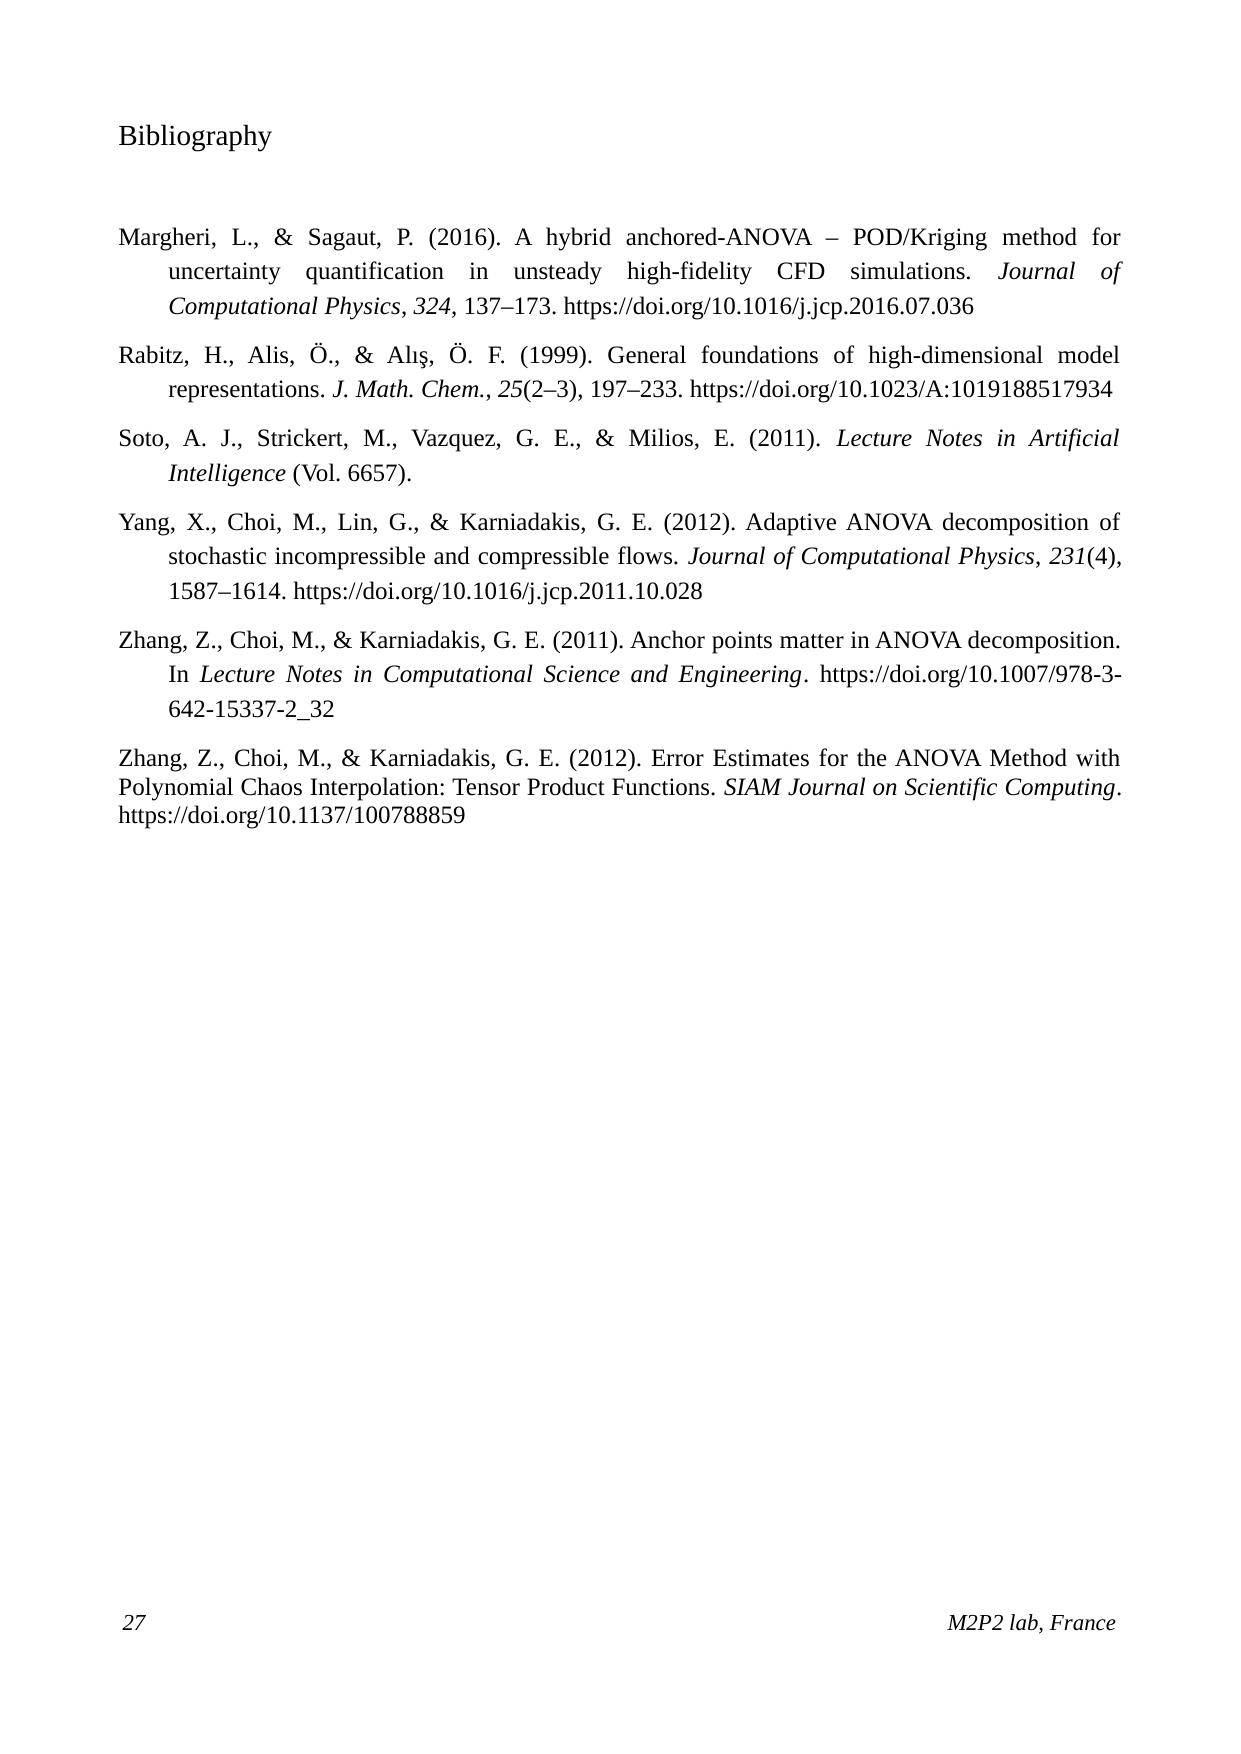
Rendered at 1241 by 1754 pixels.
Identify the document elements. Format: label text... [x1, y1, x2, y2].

text Zhang, Z., Choi, M., & Karniadakis, G. E. (2011). Anchor points matter in ANOVA decomposition. In Lecture Notes in Computational Science and Engineering. https://doi.org/10.1007/978-3-642-15337-2_32 [118, 625, 1122, 723]
text Yang, X., Choi, M., Lin, G., & Karniadakis, G. E. (2012). Adaptive ANOVA decomposition of stochastic incompressible and compressible flows. Journal of Computational Physics, 231(4), 1587–1614. https://doi.org/10.1016/j.jcp.2011.10.028 [118, 507, 1122, 605]
text Rabitz, H., Alis, Ö., & Alış, Ö. F. (1999). General foundations of high-dimensional model representations. J. Math. Chem., 25(2–3), 197–233. https://doi.org/10.1023/A:1019188517934 [118, 340, 1122, 403]
text Zhang, Z., Choi, M., & Karniadakis, G. E. (2012). Error Estimates for the ANOVA Method with Polynomial Chaos Interpolation: Tensor Product Functions. SIAM Journal on Scientific Computing. https://doi.org/10.1137/100788859 [118, 743, 1122, 829]
subtitle Bibliography [118, 118, 1122, 152]
text Soto, A. J., Strickert, M., Vazquez, G. E., & Milios, E. (2011). Lecture Notes in Artificial Intelligence (Vol. 6657). [118, 423, 1122, 487]
text Margheri, L., & Sagaut, P. (2016). A hybrid anchored-ANOVA – POD/Kriging method for uncertainty quantification in unsteady high-fidelity CFD simulations. Journal of Computational Physics, 324, 137–173. https://doi.org/10.1016/j.jcp.2016.07.036 [118, 222, 1122, 319]
